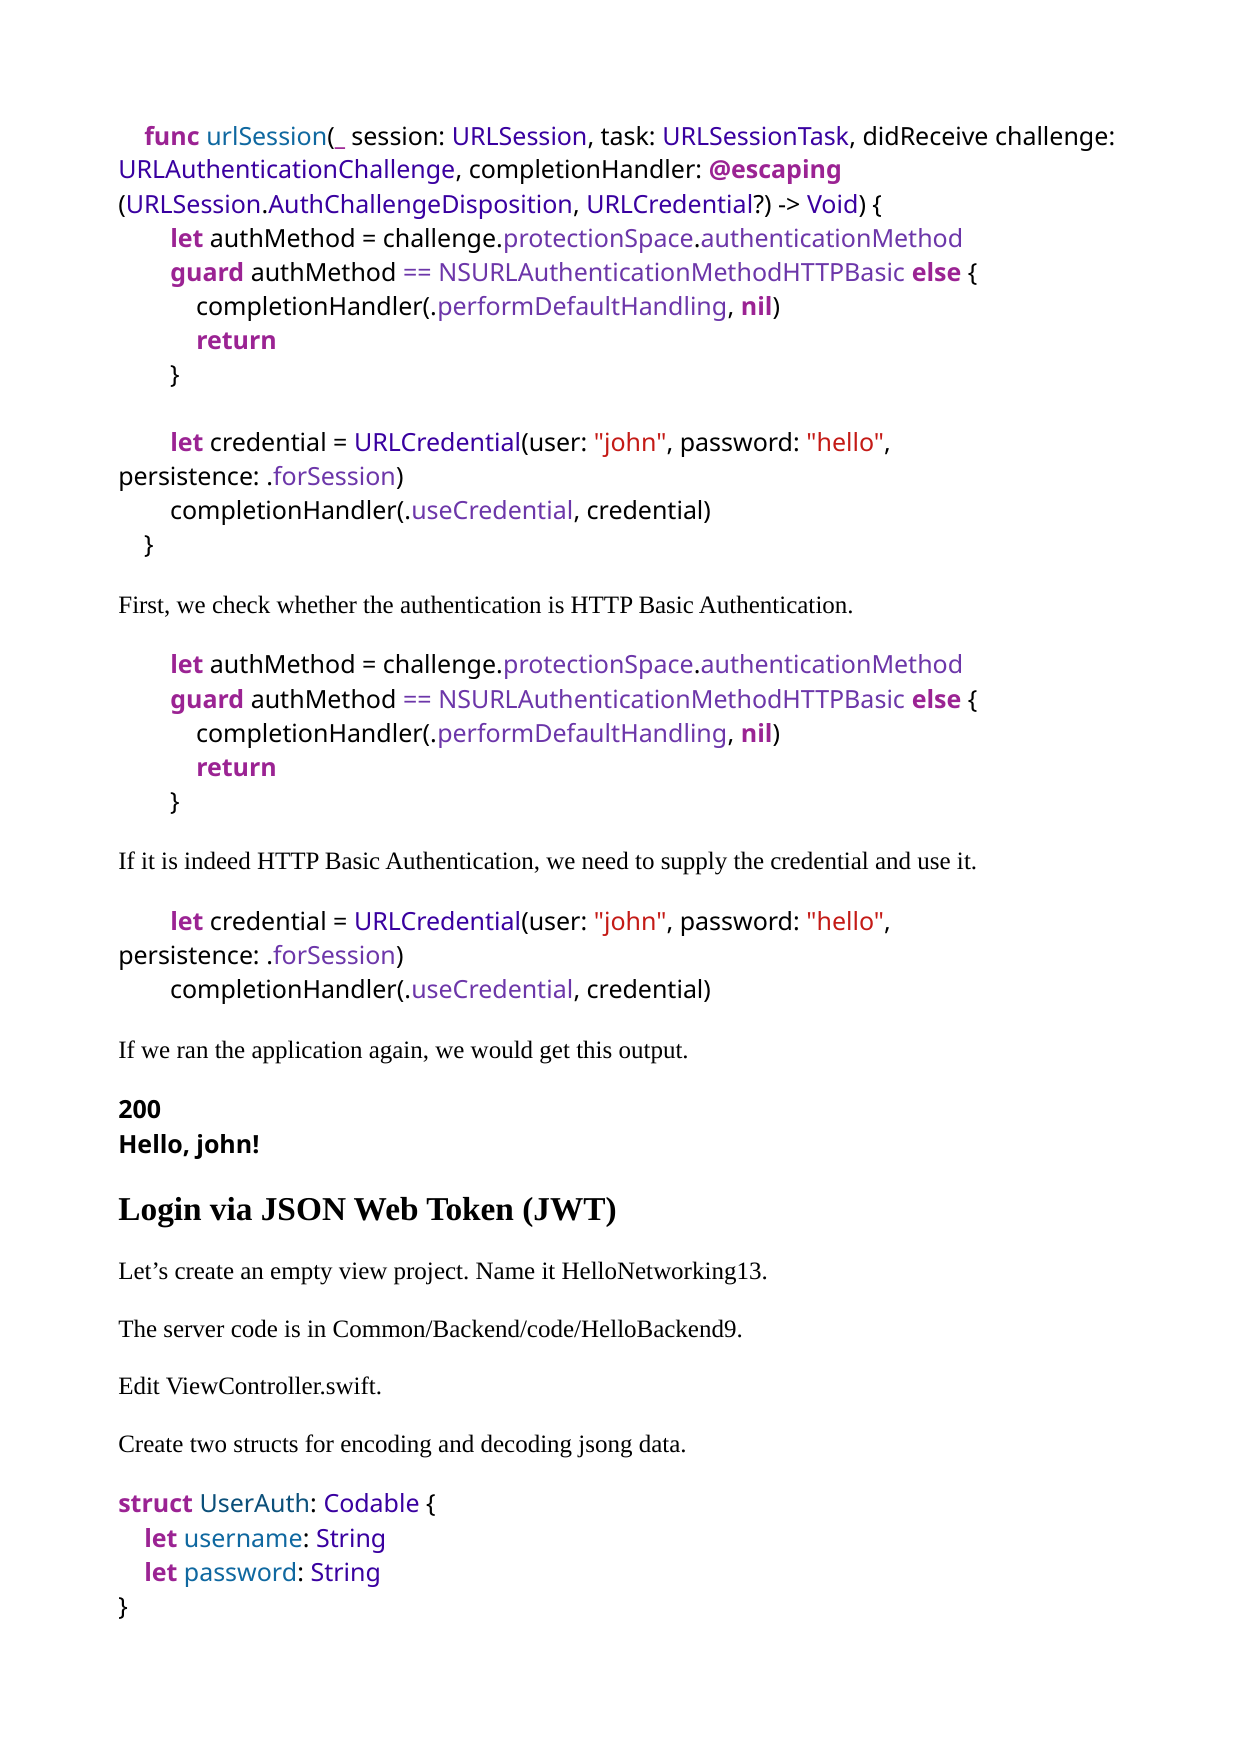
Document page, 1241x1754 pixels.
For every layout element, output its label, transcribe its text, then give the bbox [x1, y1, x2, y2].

text Create two structs for encoding and decoding jsong data. [118, 1429, 1122, 1457]
text completionHandler(.useCredential, credential) [118, 972, 1122, 1006]
text return [118, 749, 1122, 783]
text Hello, john! [118, 1126, 1122, 1160]
text 200 [118, 1092, 1122, 1126]
text guard authMethod == NSURLAuthenticationMethodHTTPBasic else { [118, 681, 1122, 715]
text let username: String [118, 1520, 1122, 1554]
text Let’s create an empty view project. Name it HelloNetworking13. [118, 1256, 1122, 1285]
text guard authMethod == NSURLAuthenticationMethodHTTPBasic else { [118, 254, 1122, 288]
text return [118, 322, 1122, 357]
text } [118, 783, 1122, 817]
text completionHandler(.performDefaultHandling, nil) [118, 715, 1122, 749]
text struct UserAuth: Codable { [118, 1486, 1122, 1520]
text let password: String [118, 1554, 1122, 1588]
text } [118, 527, 1122, 561]
text completionHandler(.performDefaultHandling, nil) [118, 288, 1122, 322]
text } [118, 357, 1122, 391]
text The server code is in Common/Backend/code/HelloBackend9. [118, 1314, 1122, 1342]
text If it is indeed HTTP Basic Authentication, we need to supply the credential and use it. [118, 846, 1122, 875]
text First, we check whether the authentication is HTTP Basic Authentication. [118, 590, 1122, 618]
text let credential = URLCredential(user: "john", password: "hello", persistence: .forSession) [118, 904, 1122, 972]
text Login via JSON Web Token (JWT) [118, 1189, 1122, 1227]
text If we ran the application again, we would get this output. [118, 1035, 1122, 1063]
text let authMethod = challenge.protectionSpace.authenticationMethod [118, 647, 1122, 681]
text let authMethod = challenge.protectionSpace.authenticationMethod [118, 220, 1122, 254]
text let credential = URLCredential(user: "john", password: "hello", persistence: .forSession) [118, 425, 1122, 493]
text Edit ViewController.swift. [118, 1371, 1122, 1400]
text func urlSession(_ session: URLSession, task: URLSessionTask, didReceive challenge: URLAuthenticationChallenge, completionHandler: @escaping (URLSession.AuthChallengeDisposition, URLCredential?) -> Void) { [118, 118, 1122, 220]
text completionHandler(.useCredential, credential) [118, 493, 1122, 527]
text } [118, 1588, 1122, 1622]
